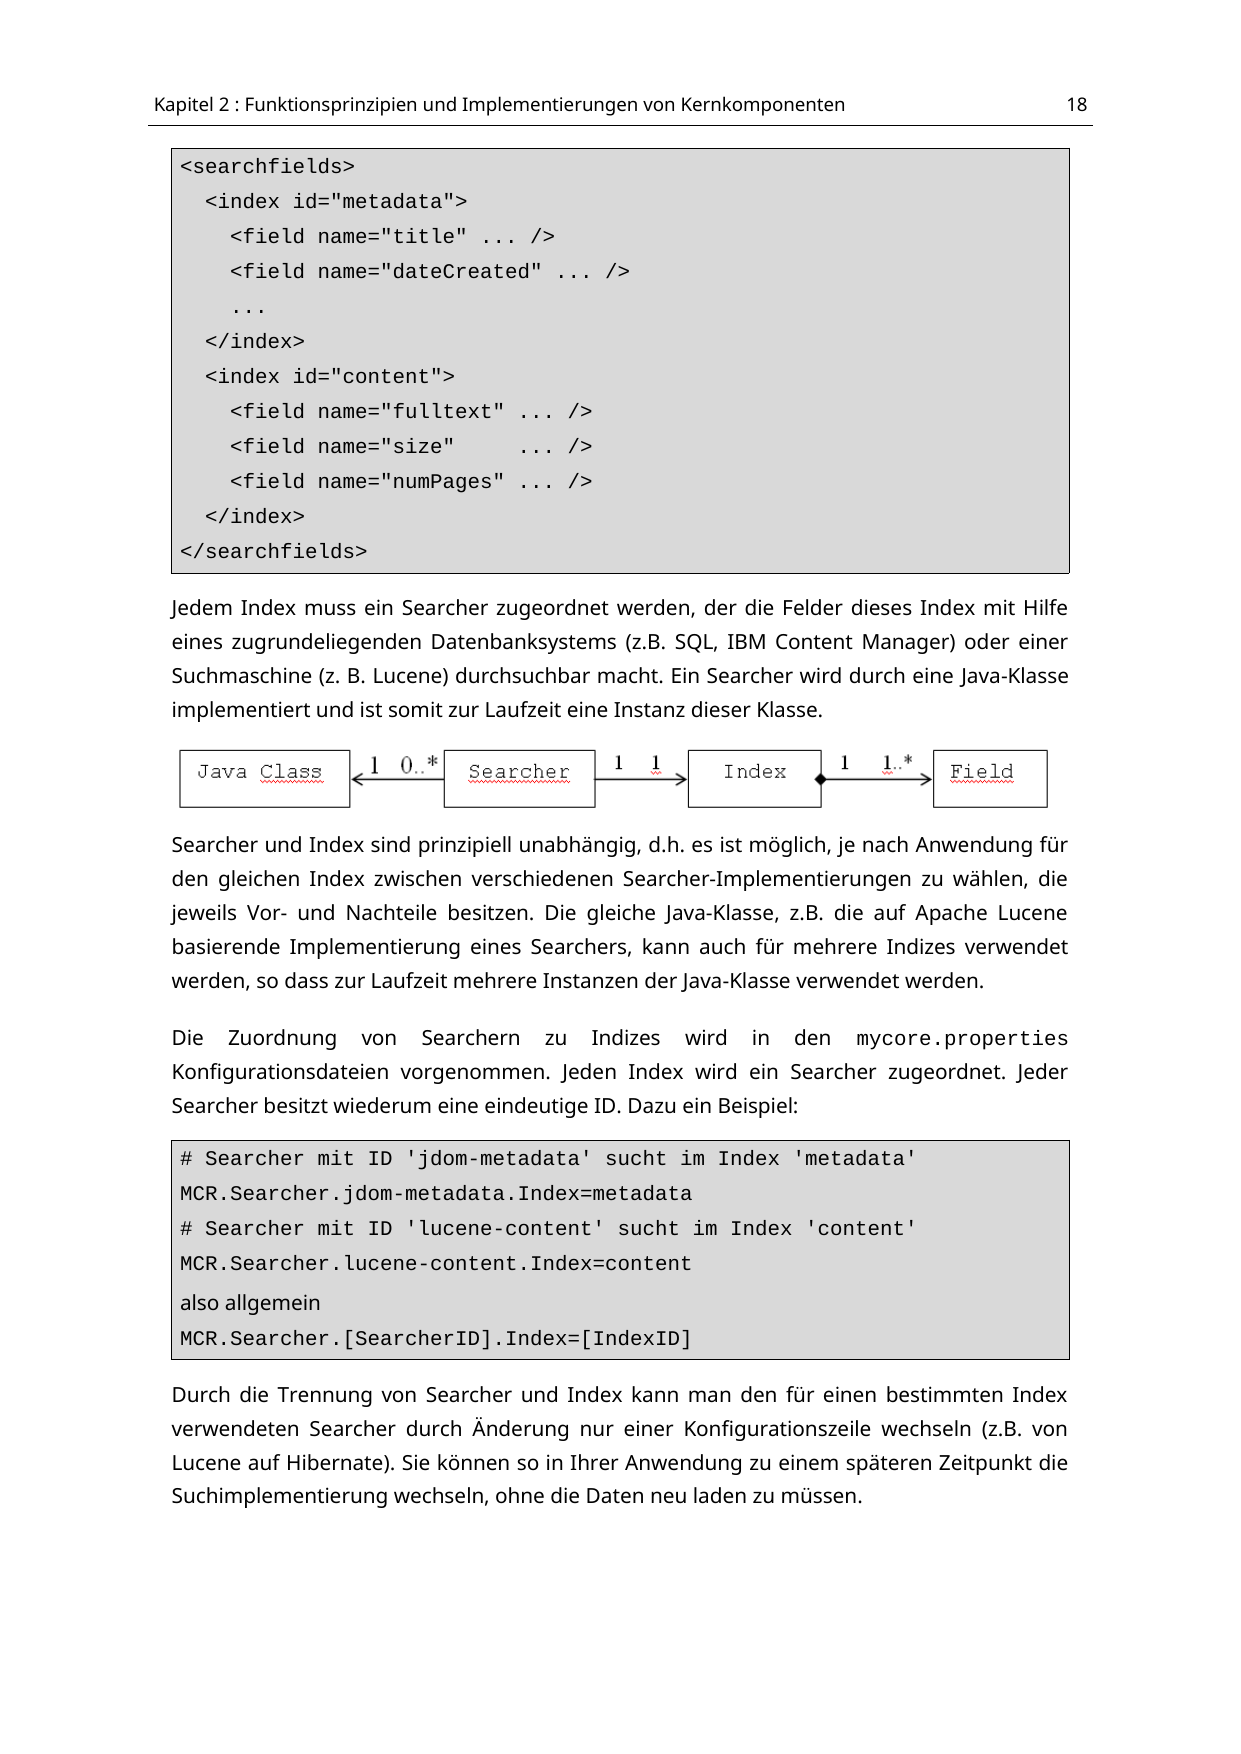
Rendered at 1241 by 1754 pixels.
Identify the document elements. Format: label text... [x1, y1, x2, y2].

text ... [172, 288, 1069, 319]
text # Searcher mit ID 'lucene-content' sucht im Index 'content' [172, 1210, 1069, 1242]
picture [171, 722, 1069, 825]
text <index id="content"> [172, 358, 1069, 389]
text # Searcher mit ID 'jdom-metadata' sucht im Index 'metadata' [172, 1141, 1069, 1172]
text Jedem Index muss ein Searcher zugeordnet werden, der die Felder dieses Index mit Hilfe eines zugrundeliegenden Datenbanksystems (z.B. SQL, IBM Content Manager) oder einer Suchmaschine (z. B. Lucene) durchsuchbar macht. Ein Searcher wird durch eine Java-Klasse implementiert und ist somit zur Laufzeit eine Instanz dieser Klasse. [171, 593, 1069, 722]
text Searcher und Index sind prinzipiell unabhängig, d.h. es ist möglich, je nach Anwendung für den gleichen Index zwischen verschiedenen Searcher-Implementierungen zu wählen, die jeweils Vor- und Nachteile besitzen. Die gleiche Java-Klasse, z.B. die auf Apache Lucene basierende Implementierung eines Searchers, kann auch für mehrere Indizes verwendet werden, so dass zur Laufzeit mehrere Instanzen der Java-Klasse verwendet werden. [171, 825, 1069, 994]
text <index id="metadata"> [172, 183, 1069, 214]
text </index> [172, 323, 1069, 354]
text <searchfields> [172, 149, 1069, 179]
text <field name="dateCreated" ... /> [172, 253, 1069, 284]
text </searchfields> [172, 533, 1069, 573]
text <field name="title" ... /> [172, 218, 1069, 249]
text <field name="numPages" ... /> [172, 463, 1069, 494]
text Die Zuordnung von Searchern zu Indizes wird in den mycore.properties Konfigurationsdateien vorgenommen. Jeden Index wird ein Searcher zugeordnet. Jeder Searcher besitzt wiederum eine eindeutige ID. Dazu ein Beispiel: [171, 1023, 1069, 1119]
text also allgemein [172, 1280, 1069, 1316]
text <field name="size" ... /> [172, 428, 1069, 459]
text MCR.Searcher.lucene-content.Index=content [172, 1245, 1069, 1277]
text MCR.Searcher.jdom-metadata.Index=metadata [172, 1175, 1069, 1207]
text Durch die Trennung von Searcher und Index kann man den für einen bestimmten Index verwendeten Searcher durch Änderung nur einer Konfigurationszeile wechseln (z.B. von Lucene auf Hibernate). Sie können so in Ihrer Anwendung zu einem späteren Zeitpunkt die Suchimplementierung wechseln, ohne die Daten neu laden zu müssen. [171, 1380, 1069, 1510]
text MCR.Searcher.[SearcherID].Index=[IndexID] [172, 1319, 1069, 1359]
text <field name="fulltext" ... /> [172, 393, 1069, 424]
text </index> [172, 498, 1069, 529]
